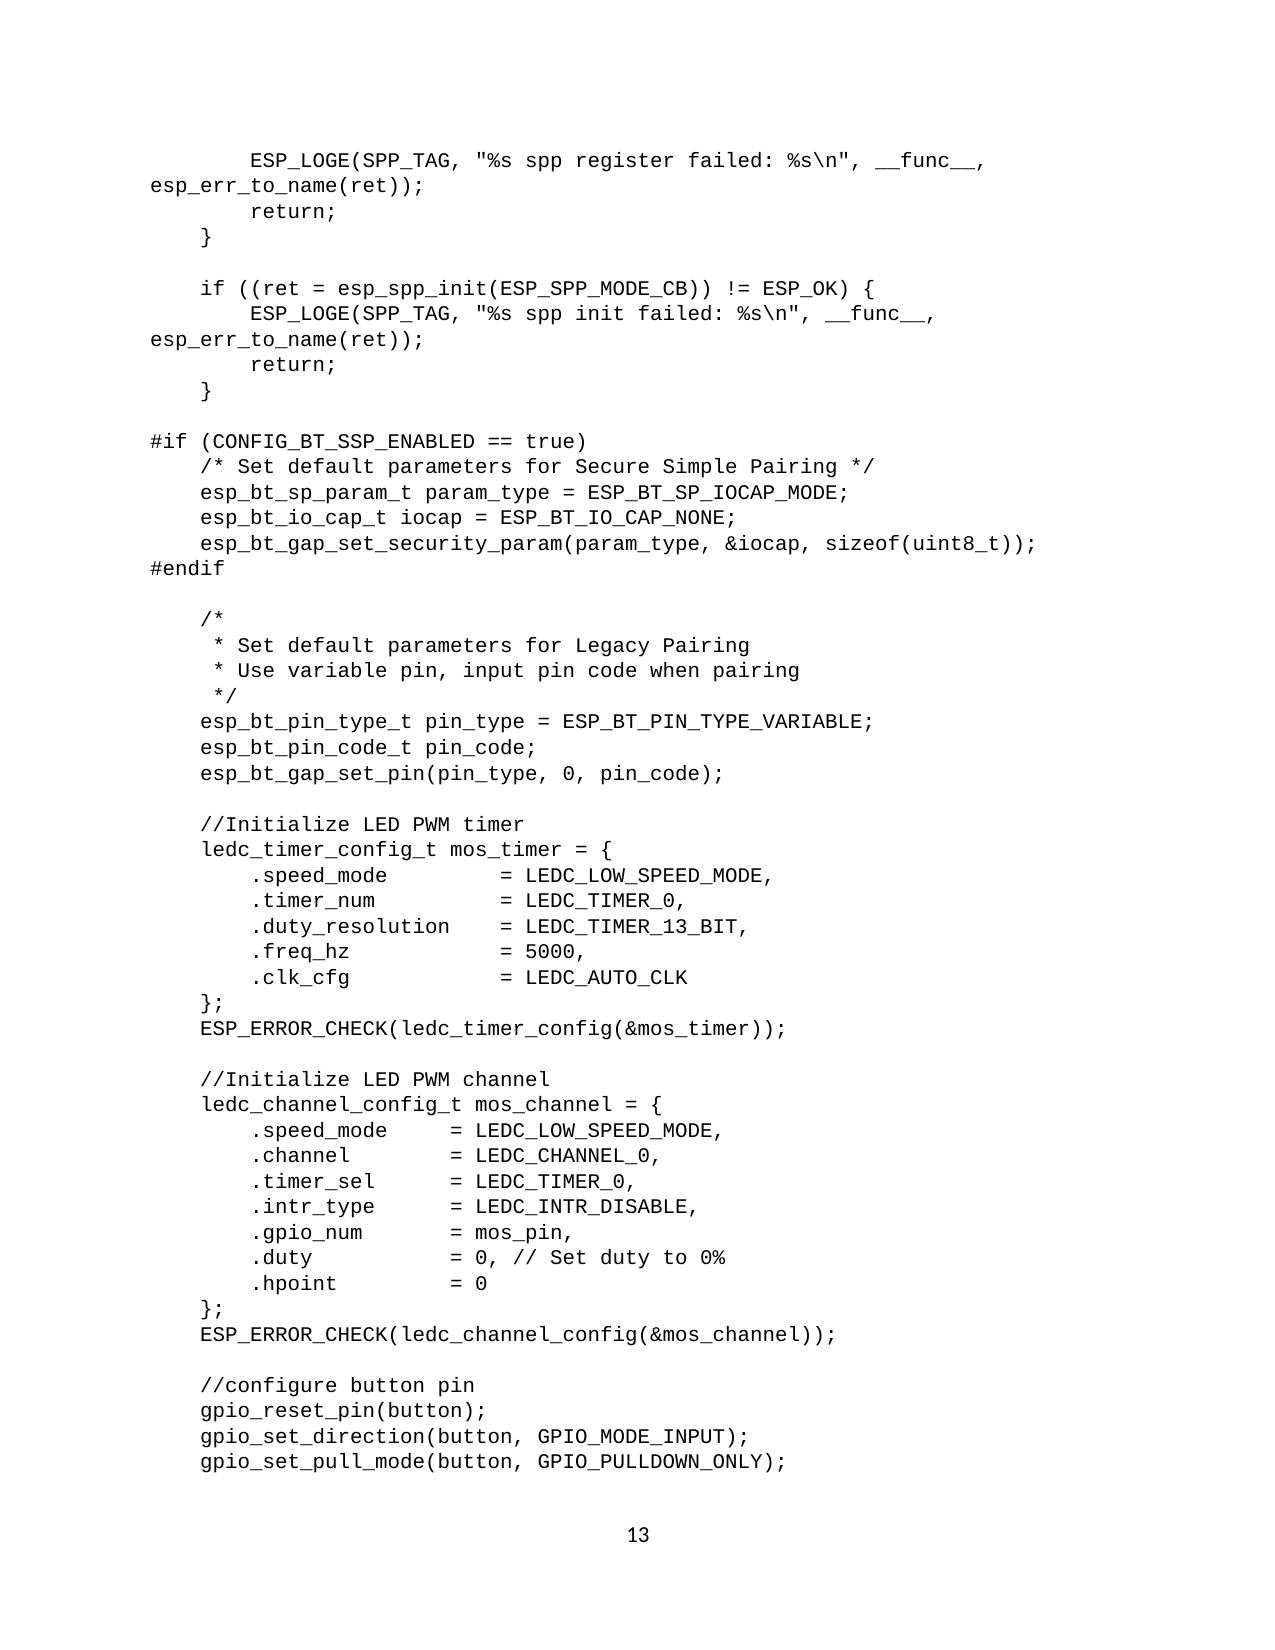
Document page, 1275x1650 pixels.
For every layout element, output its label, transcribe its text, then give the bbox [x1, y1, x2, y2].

text .freq_hz = 5000, [150, 941, 1125, 965]
text ESP_ERROR_CHECK(ledc_channel_config(&mos_channel)); [150, 1324, 1125, 1348]
text esp_bt_io_cap_t iocap = ESP_BT_IO_CAP_NONE; [150, 507, 1125, 531]
text .duty = 0, // Set duty to 0% [150, 1247, 1125, 1271]
text ESP_ERROR_CHECK(ledc_timer_config(&mos_timer)); [150, 1018, 1125, 1041]
text * Set default parameters for Legacy Pairing [150, 635, 1125, 658]
text esp_bt_pin_code_t pin_code; [150, 737, 1125, 761]
text //configure button pin [150, 1375, 1125, 1399]
text */ [150, 686, 1125, 709]
text gpio_set_pull_mode(button, GPIO_PULLDOWN_ONLY); [150, 1452, 1125, 1475]
text //Initialize LED PWM channel [150, 1069, 1125, 1092]
text esp_bt_sp_param_t param_type = ESP_BT_SP_IOCAP_MODE; [150, 482, 1125, 505]
text /* Set default parameters for Secure Simple Pairing */ [150, 456, 1125, 480]
text /* [150, 609, 1125, 633]
text ledc_channel_config_t mos_channel = { [150, 1094, 1125, 1118]
text ledc_timer_config_t mos_timer = { [150, 839, 1125, 863]
text //Initialize LED PWM timer [150, 813, 1125, 837]
text ESP_LOGE(SPP_TAG, "%s spp init failed: %s\n", __func__, esp_err_to_name(ret)); [150, 303, 1125, 352]
text .hpoint = 0 [150, 1273, 1125, 1297]
text .timer_num = LEDC_TIMER_0, [150, 890, 1125, 914]
text * Use variable pin, input pin code when pairing [150, 660, 1125, 684]
text esp_bt_pin_type_t pin_type = ESP_BT_PIN_TYPE_VARIABLE; [150, 711, 1125, 735]
text #if (CONFIG_BT_SSP_ENABLED == true) [150, 431, 1125, 454]
text }; [150, 1298, 1125, 1322]
text } [150, 227, 1125, 250]
text esp_bt_gap_set_pin(pin_type, 0, pin_code); [150, 762, 1125, 786]
text #endif [150, 558, 1125, 582]
text .duty_resolution = LEDC_TIMER_13_BIT, [150, 916, 1125, 939]
text }; [150, 992, 1125, 1016]
text .speed_mode = LEDC_LOW_SPEED_MODE, [150, 1120, 1125, 1143]
text .channel = LEDC_CHANNEL_0, [150, 1145, 1125, 1169]
text esp_bt_gap_set_security_param(param_type, &iocap, sizeof(uint8_t)); [150, 533, 1125, 556]
text return; [150, 201, 1125, 225]
text return; [150, 354, 1125, 378]
text if ((ret = esp_spp_init(ESP_SPP_MODE_CB)) != ESP_OK) { [150, 278, 1125, 301]
text .clk_cfg = LEDC_AUTO_CLK [150, 967, 1125, 990]
text .speed_mode = LEDC_LOW_SPEED_MODE, [150, 864, 1125, 888]
text .timer_sel = LEDC_TIMER_0, [150, 1171, 1125, 1194]
text gpio_set_direction(button, GPIO_MODE_INPUT); [150, 1426, 1125, 1450]
text } [150, 380, 1125, 403]
text .gpio_num = mos_pin, [150, 1222, 1125, 1246]
text .intr_type = LEDC_INTR_DISABLE, [150, 1196, 1125, 1220]
text gpio_reset_pin(button); [150, 1401, 1125, 1424]
text ESP_LOGE(SPP_TAG, "%s spp register failed: %s\n", __func__, esp_err_to_name(ret)); [150, 150, 1125, 199]
